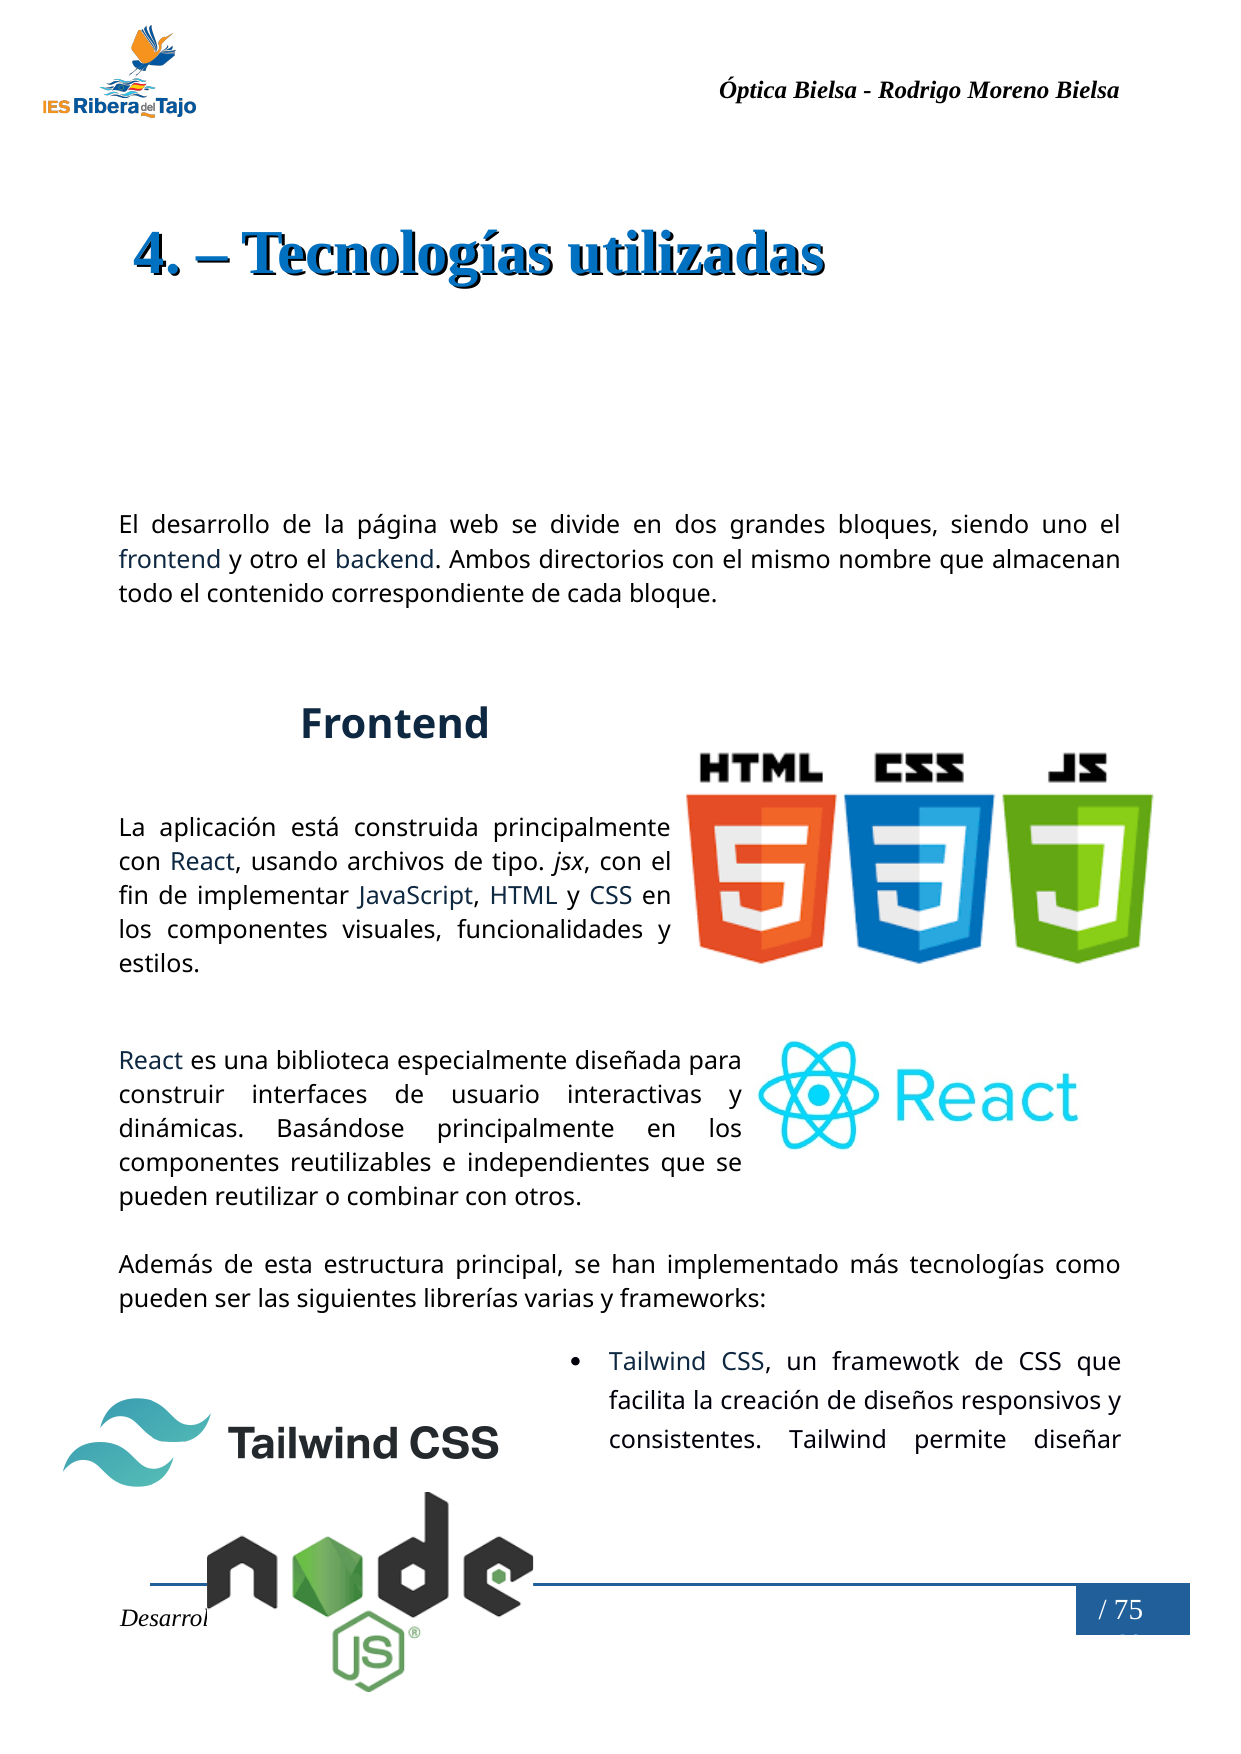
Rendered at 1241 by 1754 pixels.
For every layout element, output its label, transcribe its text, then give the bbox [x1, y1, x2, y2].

text Además de esta estructura principal, se han implementado más tecnologías como pueden ser las siguientes librerías varias y frameworks: [118, 1247, 1122, 1315]
text La aplicación está construida principalmente con React, usando archivos de tipo. jsx, con el fin de implementar JavaScript, HTML y CSS en los componentes visuales, funcionalidades y estilos. [118, 809, 671, 979]
text Frontend [118, 693, 1122, 750]
subtitle 4. – Tecnologías utilizadas [133, 215, 1105, 287]
text El desarrollo de la página web se divide en dos grandes bloques, siendo uno el frontend y otro el backend. Ambos directorios con el mismo nombre que almacenan todo el contenido correspondiente de cada bloque. [118, 229, 1122, 609]
text React es una biblioteca especialmente diseñada para construir interfaces de usuario interactivas y dinámicas. Basándose principalmente en los componentes reutilizables e independientes que se pueden reutilizar o combinar con otros. [118, 1042, 1122, 1213]
list Tailwind CSS, un framewotk de CSS que facilita la creación de diseños responsivos y consistentes. Tailwind permite diseñar [156, 1344, 1122, 1456]
